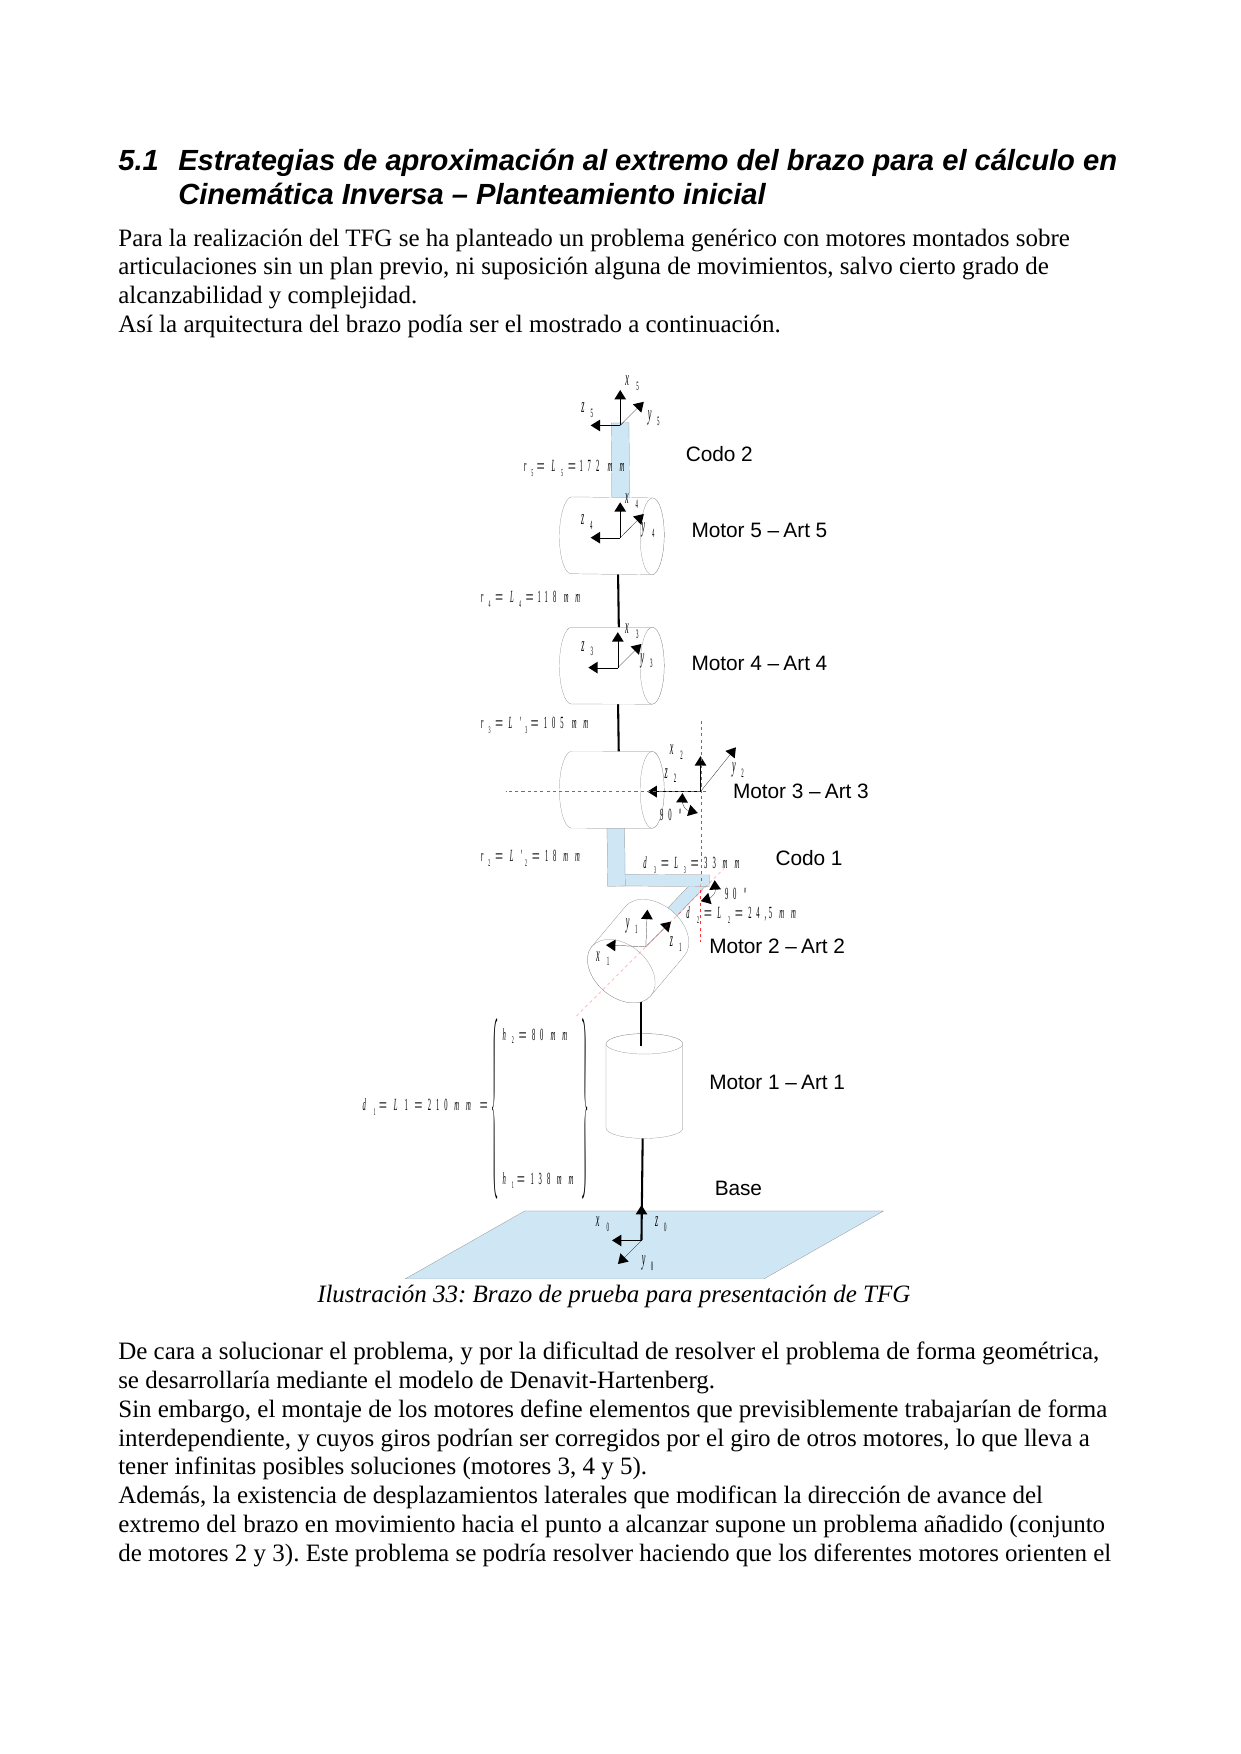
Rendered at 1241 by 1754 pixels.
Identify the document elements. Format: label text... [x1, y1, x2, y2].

text De cara a solucionar el problema, y por la dificultad de resolver el problema de forma geométrica, se desarrollaría mediante el modelo de Denavit-Hartenberg. [118, 1336, 1122, 1394]
text Además, la existencia de desplazamientos laterales que modifican la dirección de avance del extremo del brazo en movimiento hacia el punto a alcanzar supone un problema añadido (conjunto de motores 2 y 3). Este problema se podría resolver haciendo que los diferentes motores orienten el [118, 1480, 1122, 1566]
text Ilustración 33: Brazo de prueba para presentación de TFG [317, 379, 923, 1308]
text Así la arquitectura del brazo podía ser el mostrado a continuación. [118, 309, 1122, 338]
subtitle Estrategias de aproximación al extremo del brazo para el cálculo en Cinemática Inversa – Planteamiento inicial [118, 143, 1122, 210]
text Sin embargo, el montaje de los motores define elementos que previsiblemente trabajarían de forma interdependiente, y cuyos giros podrían ser corregidos por el giro de otros motores, lo que lleva a tener infinitas posibles soluciones (motores 3, 4 y 5). [118, 1394, 1122, 1480]
text Para la realización del TFG se ha planteado un problema genérico con motores montados sobre articulaciones sin un plan previo, ni suposición alguna de movimientos, salvo cierto grado de alcanzabilidad y complejidad. [118, 223, 1122, 309]
